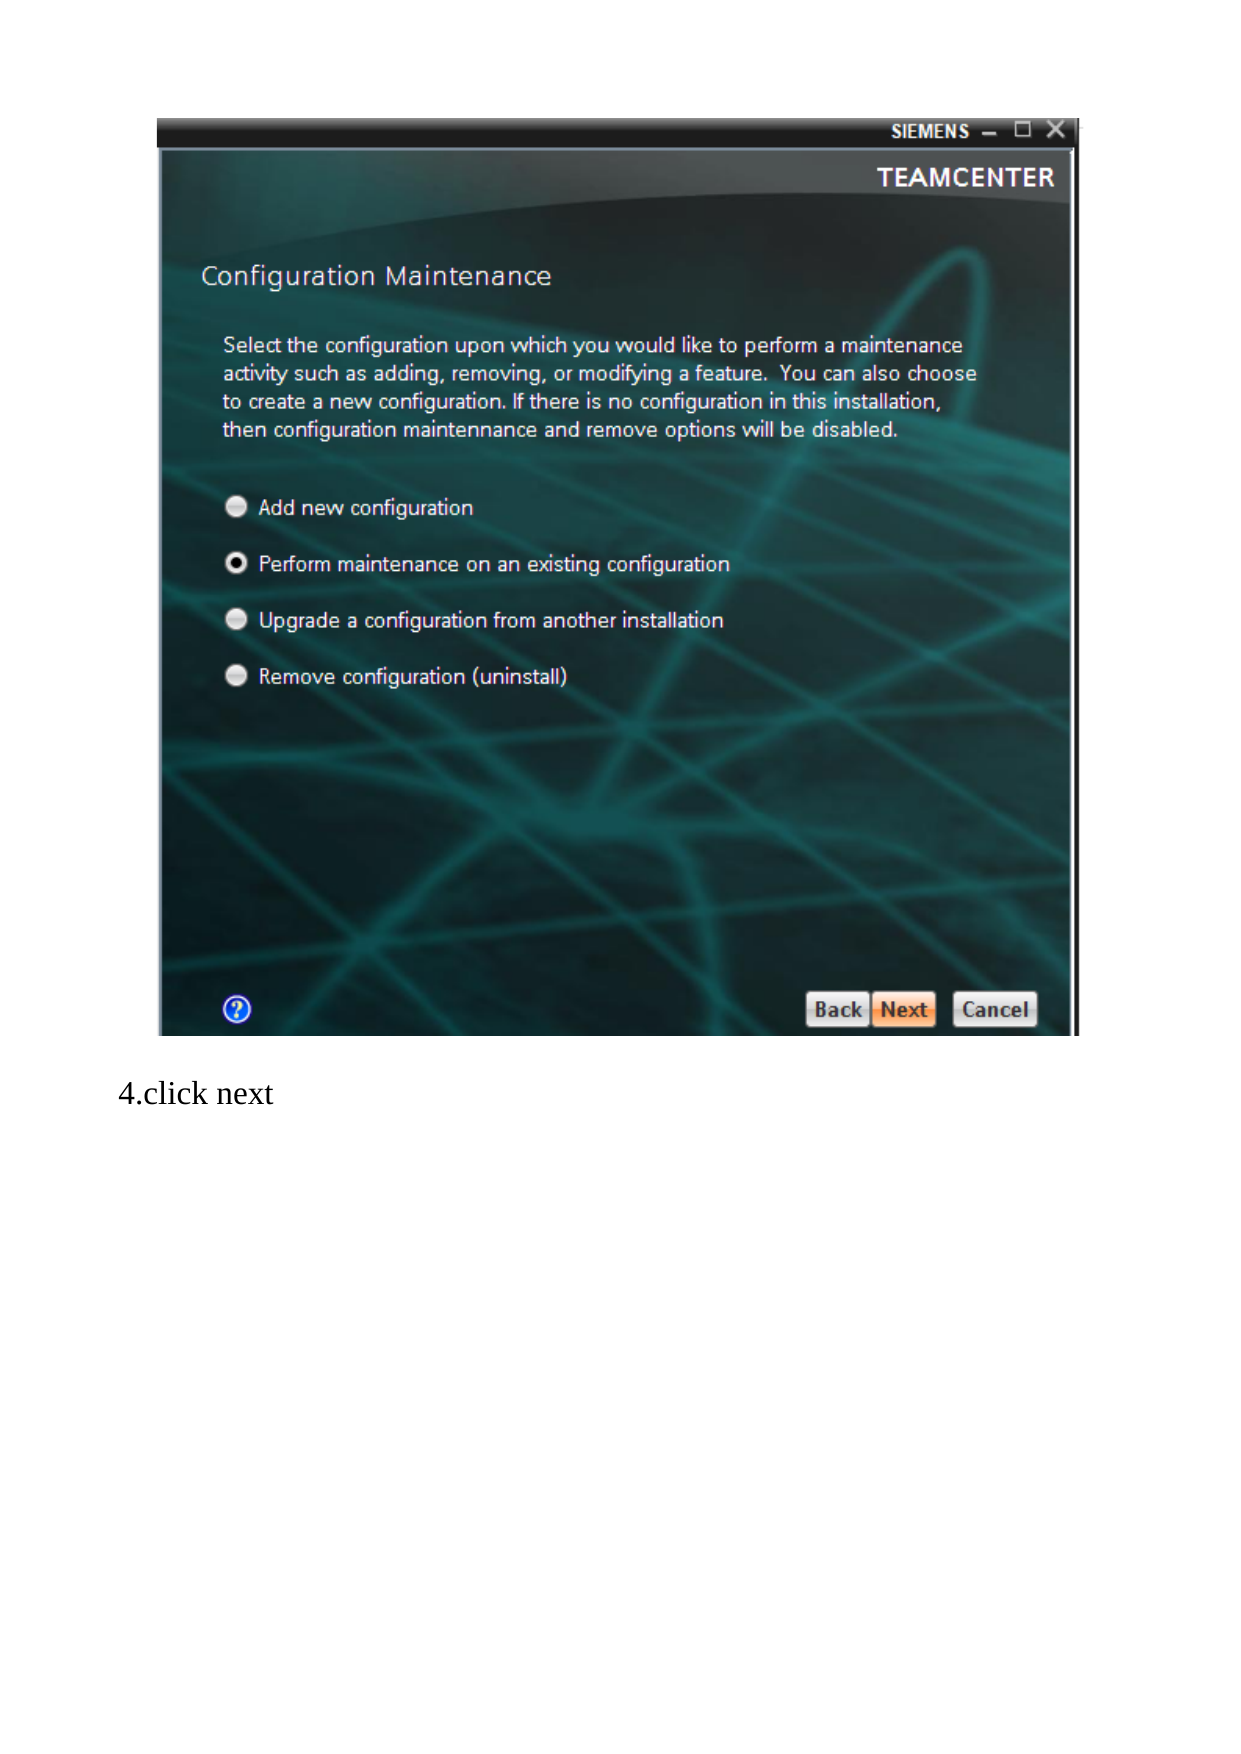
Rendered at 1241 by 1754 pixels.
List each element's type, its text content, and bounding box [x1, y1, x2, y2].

picture [156, 118, 1084, 1036]
text 4.click next [118, 1074, 1122, 1112]
